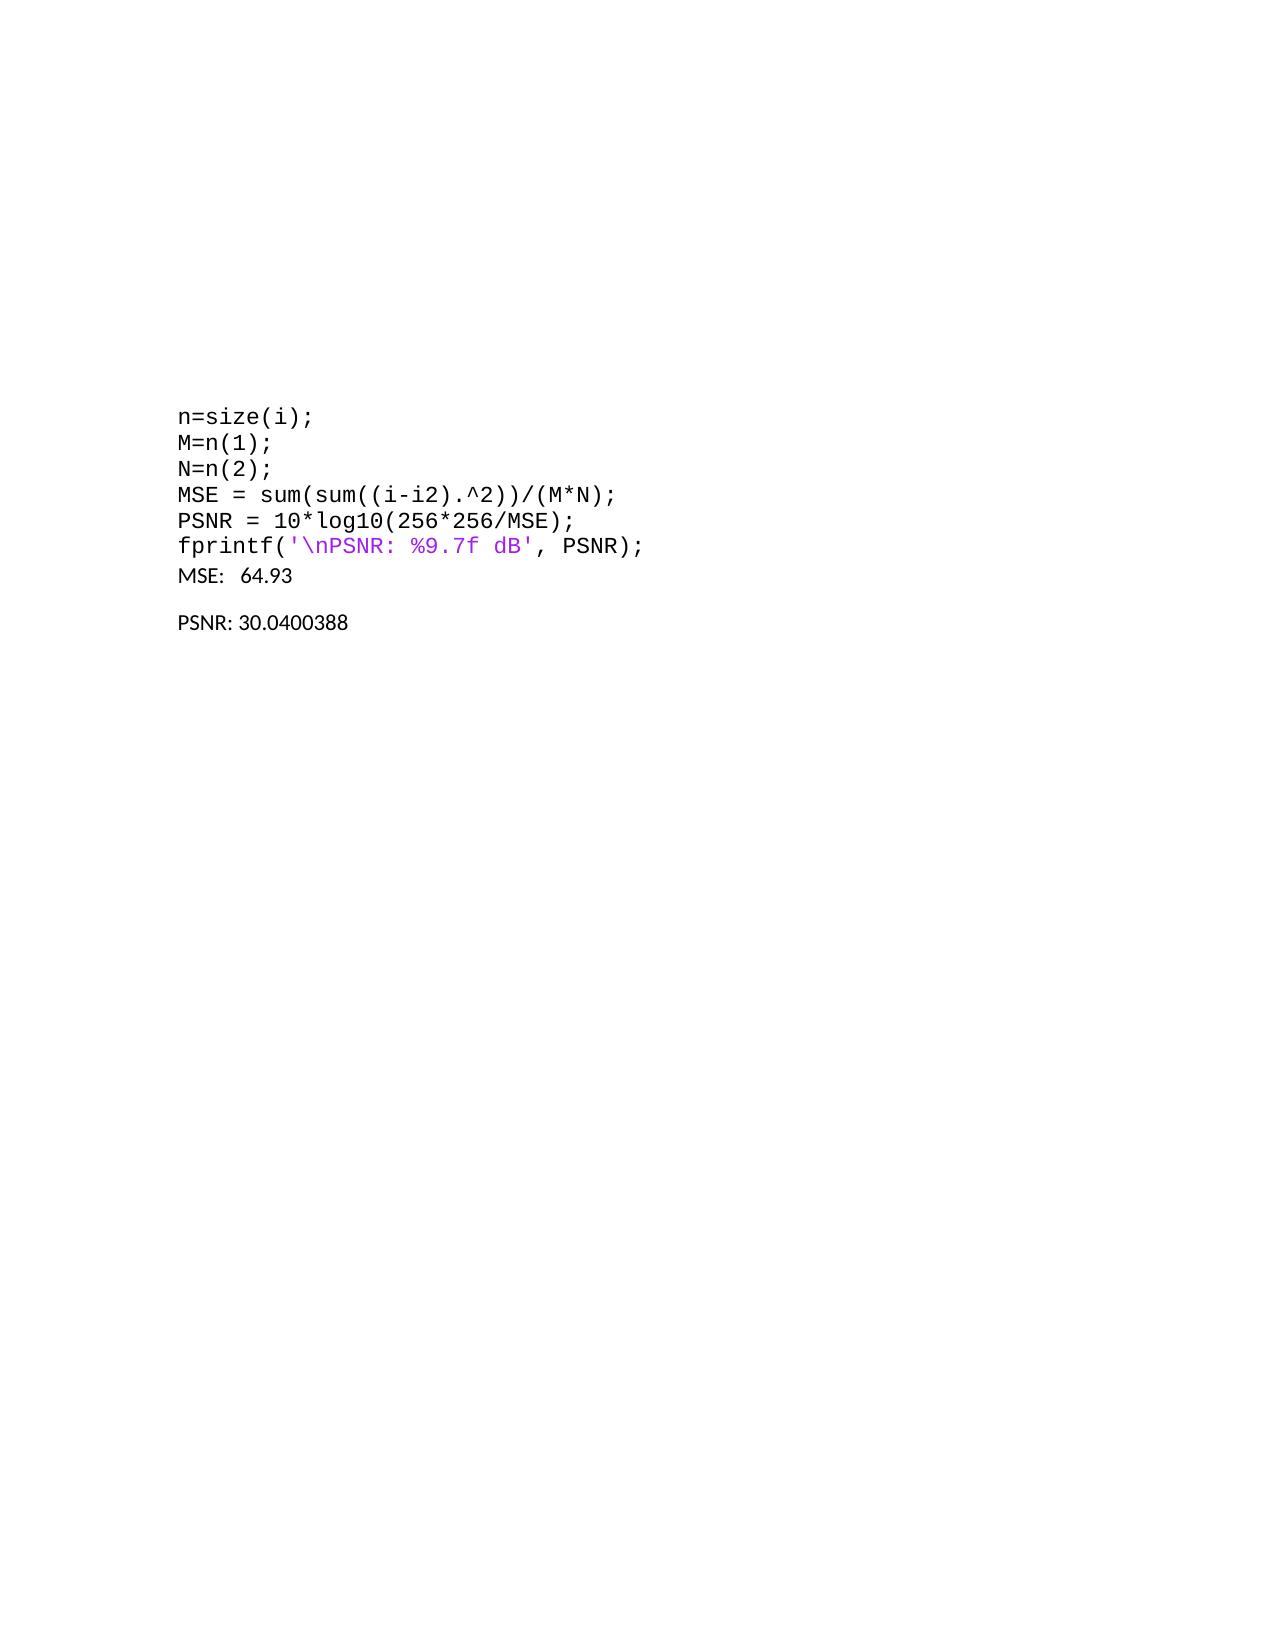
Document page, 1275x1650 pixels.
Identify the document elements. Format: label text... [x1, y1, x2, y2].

text MSE: 64.93 [177, 561, 1098, 589]
text MSE = sum(sum((i-i2).^2))/(M*N); [177, 483, 1098, 509]
text PSNR: 30.0400388 [177, 608, 1098, 636]
text n=size(i); [177, 405, 1098, 431]
text fprintf('\nPSNR: %9.7f dB', PSNR); [177, 535, 1098, 561]
text M=n(1); [177, 431, 1098, 457]
text PSNR = 10*log10(256*256/MSE); [177, 509, 1098, 535]
text N=n(2); [177, 457, 1098, 483]
